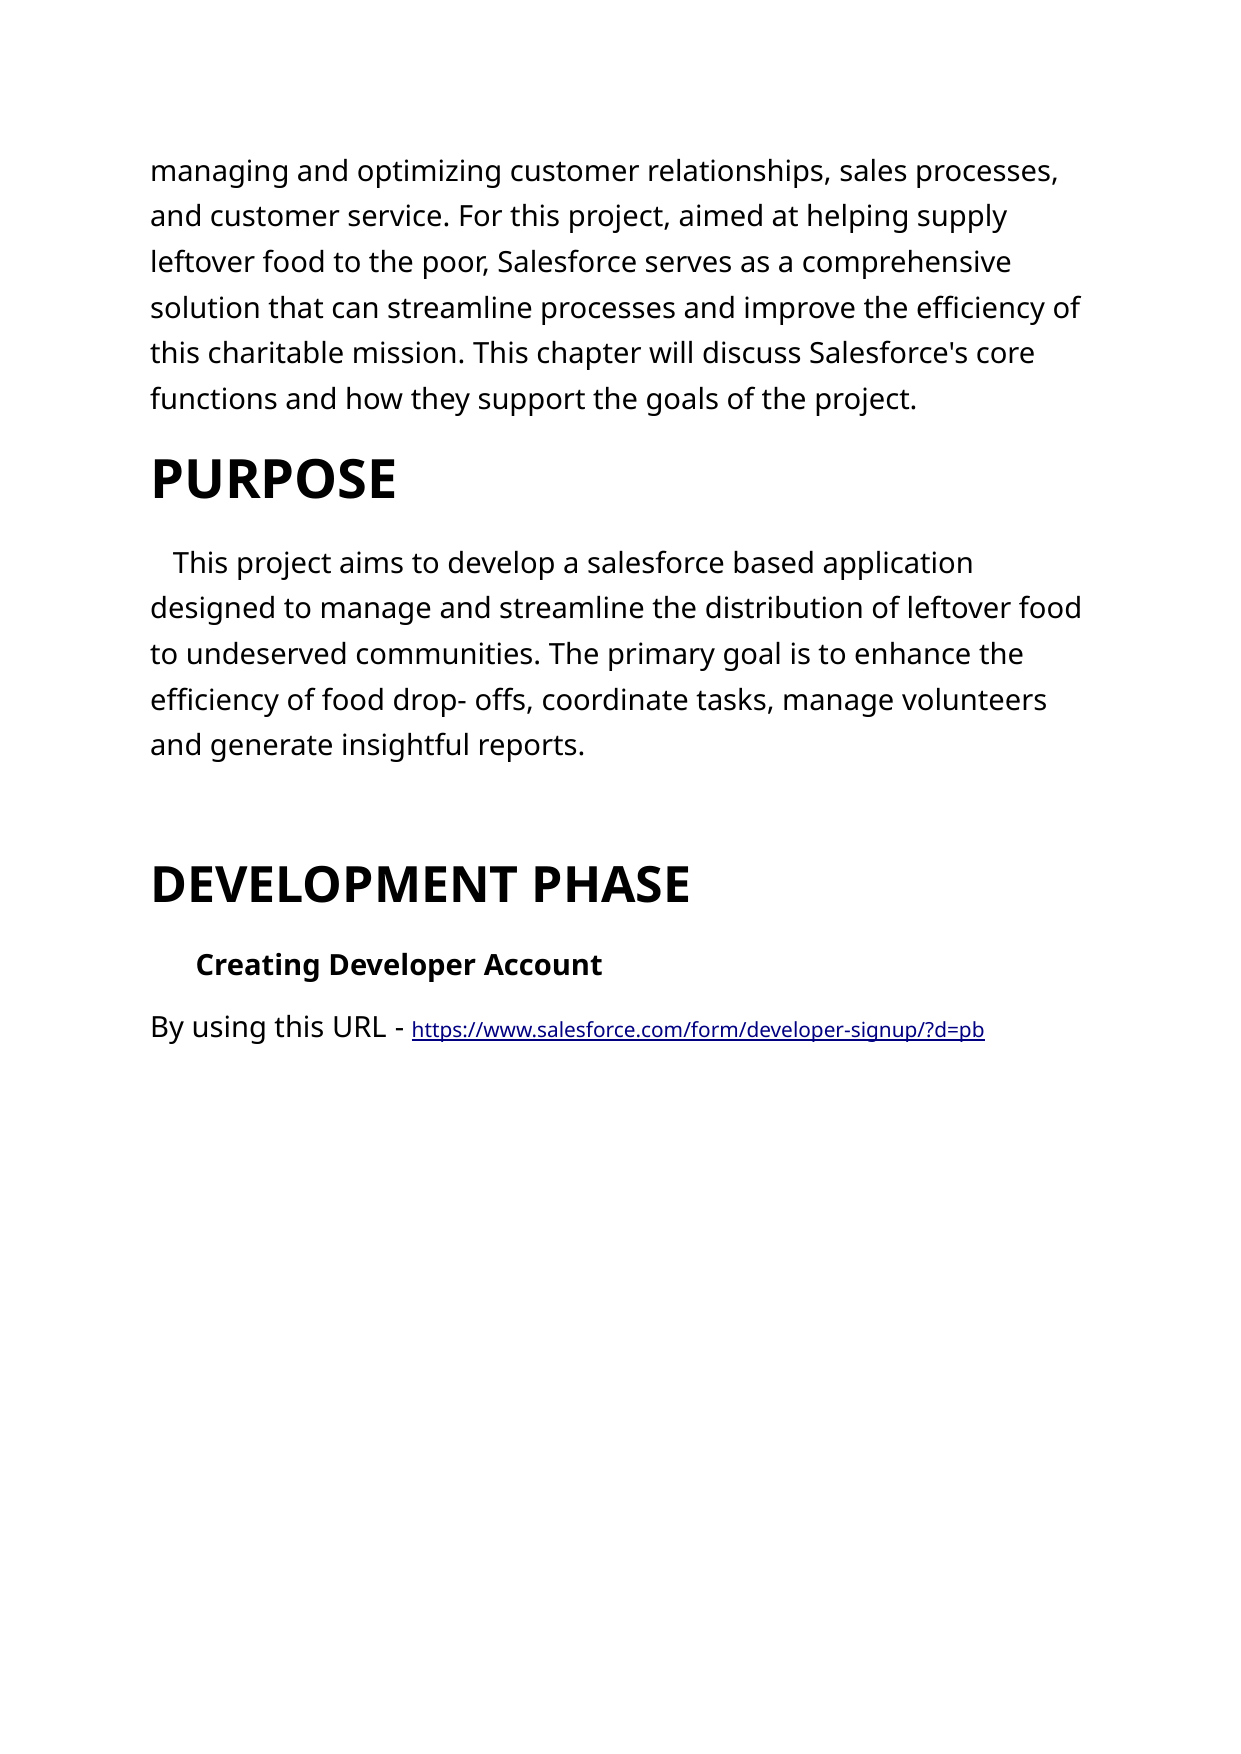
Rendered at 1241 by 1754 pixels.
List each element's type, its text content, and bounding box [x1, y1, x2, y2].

text Creating Developer Account [150, 944, 1090, 984]
text By using this URL ­- https://www.salesforce.com/form/developer-signup/?d=pb [150, 1006, 1090, 1046]
text DEVELOPMENT PHASE [150, 849, 1090, 917]
text PURPOSE [150, 440, 1090, 514]
text This project aims to develop a salesforce based application designed to manage and streamline the distribution of leftover food to undeserved communities. The primary goal is to enhance the efficiency of food drop- offs, coordinate tasks, manage volunteers and generate insightful reports. [150, 542, 1090, 764]
text managing and optimizing customer relationships, sales processes, and customer service. For this project, aimed at helping supply leftover food to the poor, Salesforce serves as a comprehensive solution that can streamline processes and improve the efficiency of this charitable mission. This chapter will discuss Salesforce's core functions and how they support the goals of the project. [150, 150, 1090, 418]
